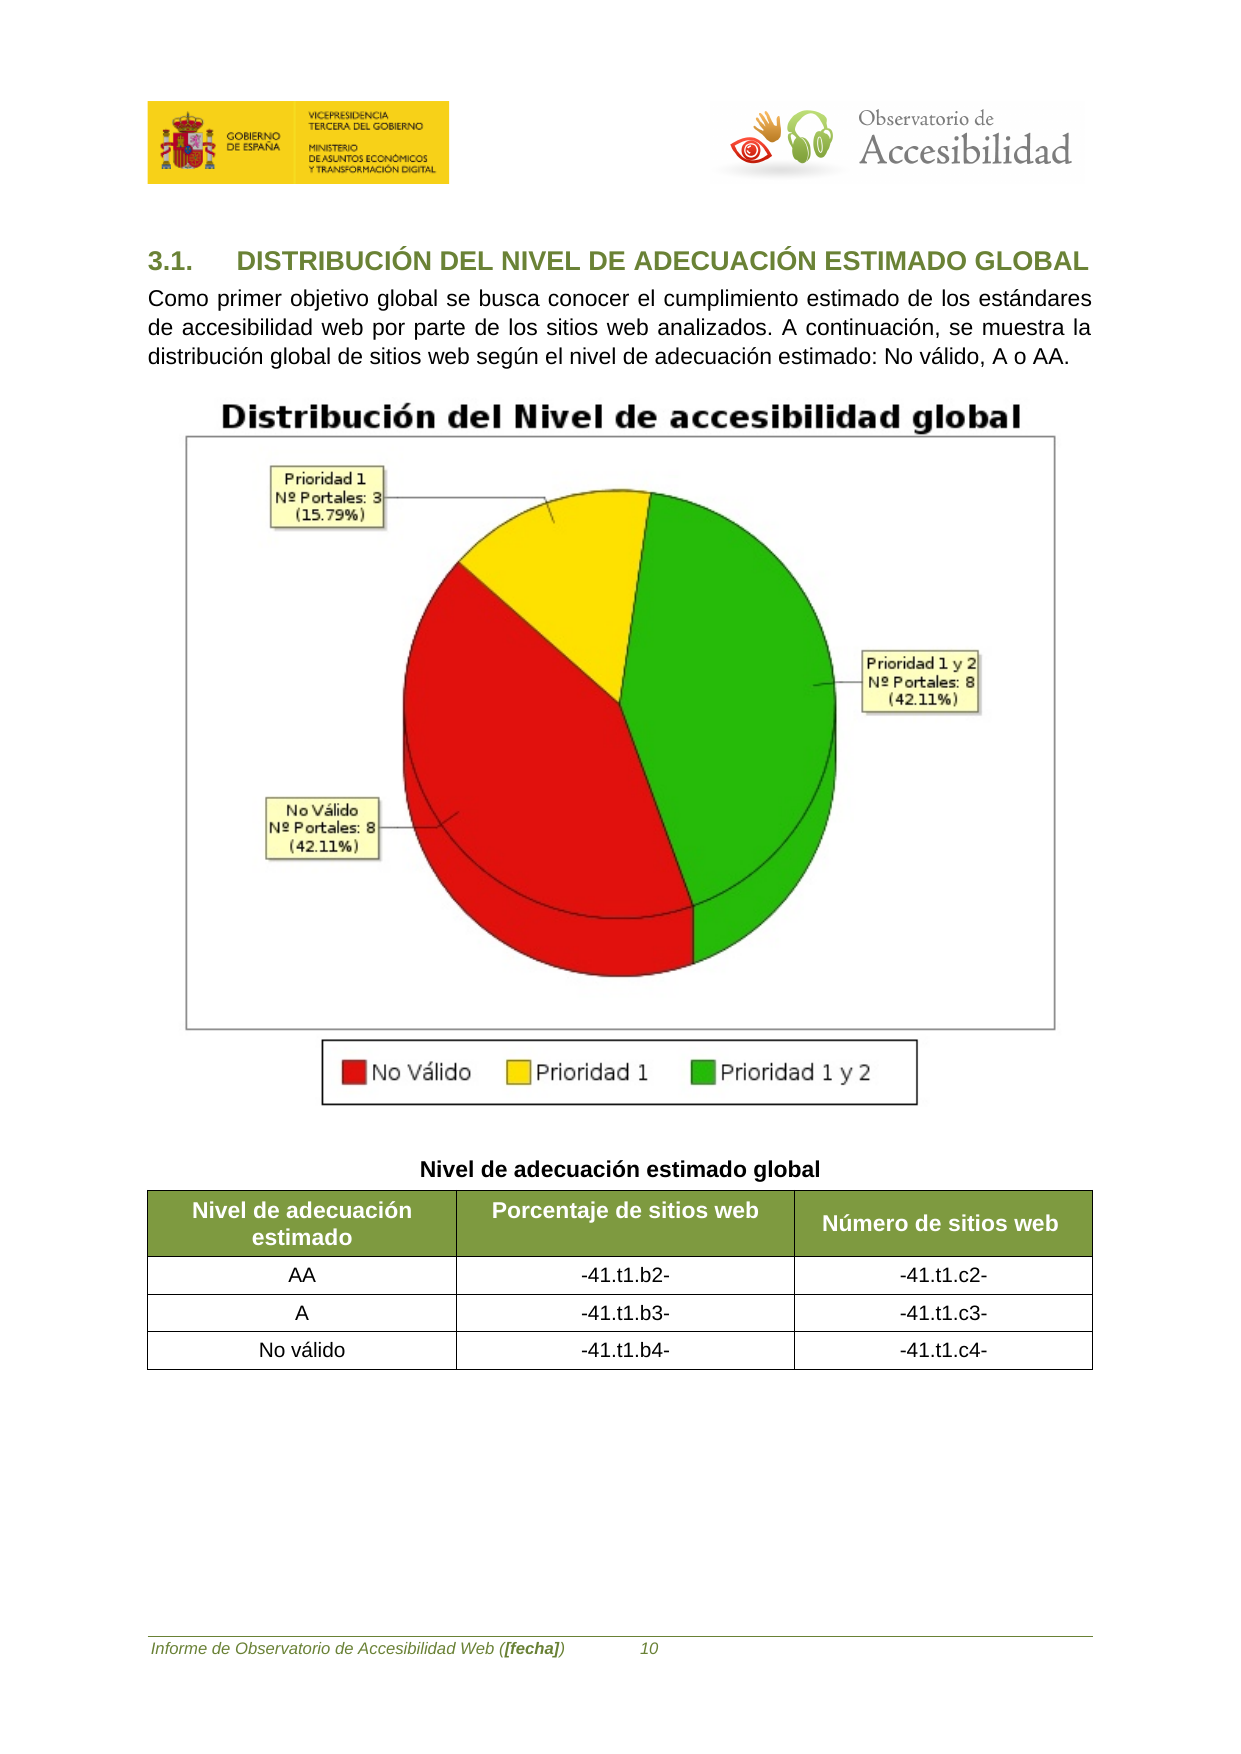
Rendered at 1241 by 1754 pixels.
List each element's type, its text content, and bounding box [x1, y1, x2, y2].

picture [147, 101, 450, 184]
table_cell AA [148, 1257, 456, 1293]
table_cell -41.t1.b3- [457, 1295, 794, 1331]
table_cell -41.t1.c3- [795, 1295, 1092, 1331]
text Como primer objetivo global se busca conocer el cumplimiento estimado de los estándares de accesibilidad web por parte de los sitios web analizados. A continuación, se muestra la distribución global de sitios web según el nivel de adecuación estimado: No válido, A o AA. [148, 285, 1092, 369]
picture [710, 101, 1086, 184]
subtitle Distribución del nivel de adecuación estimado global [148, 245, 1092, 276]
table_header Nivel de adecuación estimado [148, 1191, 456, 1256]
table_cell No válido [148, 1332, 456, 1368]
table_cell -41.t1.b4- [457, 1332, 794, 1368]
text Nivel de adecuación estimado global [148, 1156, 1092, 1182]
table_header Número de sitios web [795, 1191, 1092, 1256]
table_cell -41.t1.c4- [795, 1332, 1092, 1368]
table_cell -41.t1.b2- [457, 1257, 794, 1293]
picture [178, 397, 1062, 1107]
table_cell A [148, 1295, 456, 1331]
table_header Porcentaje de sitios web [457, 1191, 794, 1256]
table_cell -41.t1.c2- [795, 1257, 1092, 1293]
